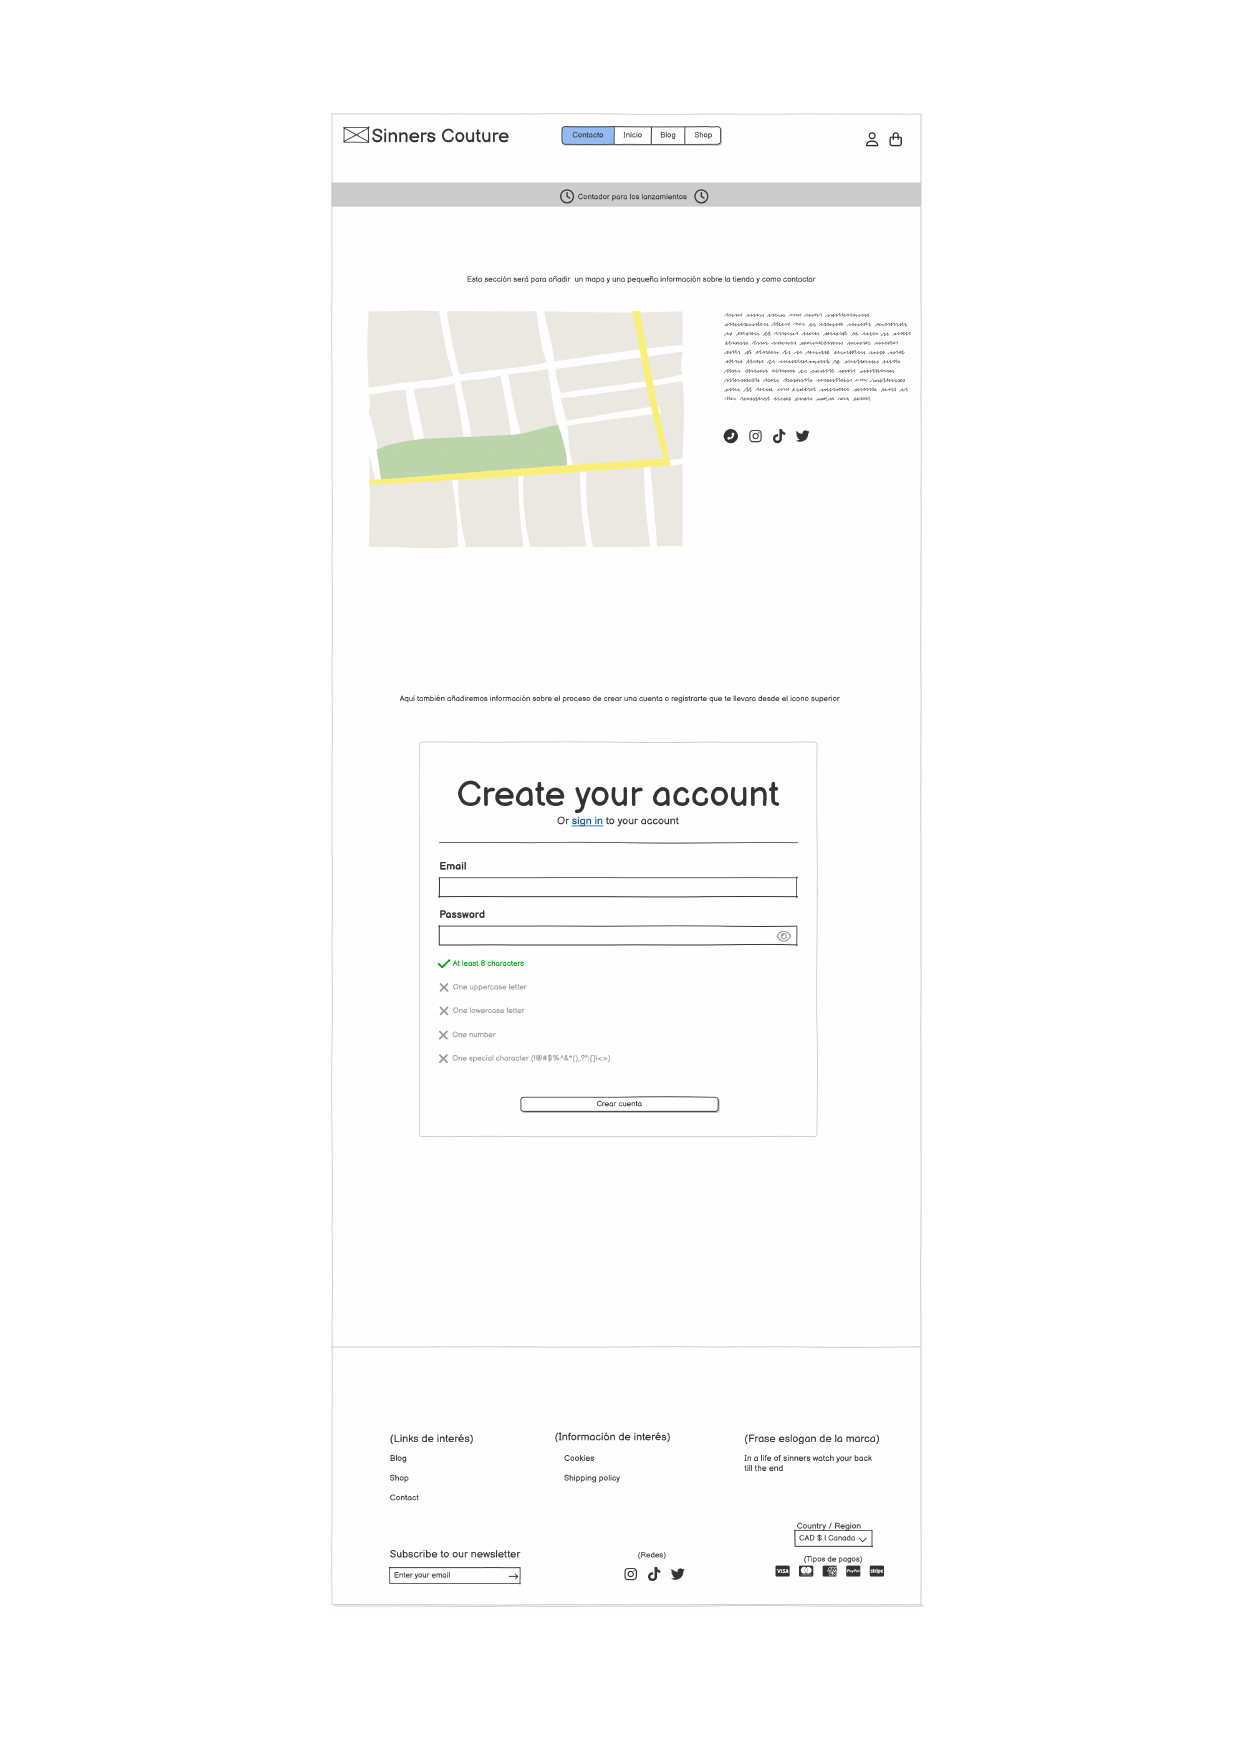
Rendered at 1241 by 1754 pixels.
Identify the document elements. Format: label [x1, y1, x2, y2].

picture [329, 112, 925, 1611]
